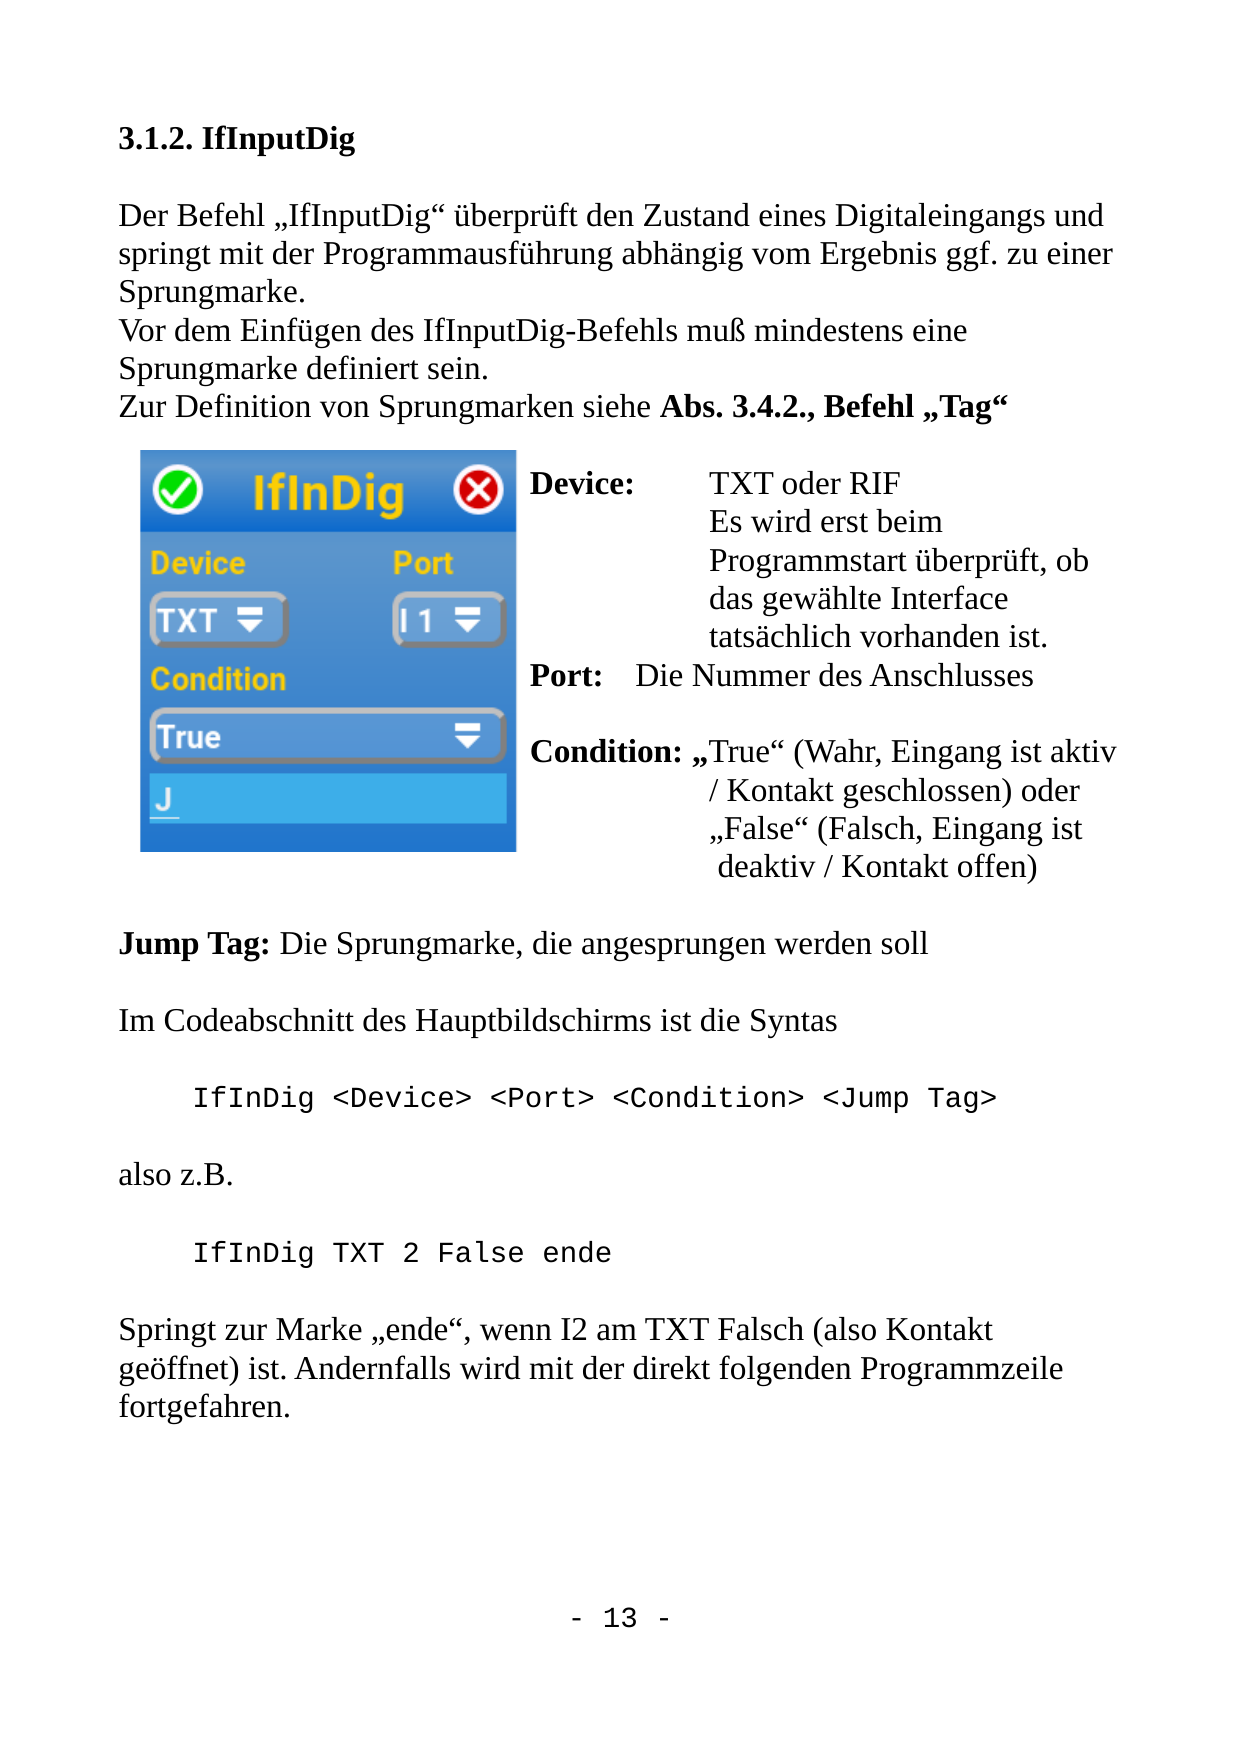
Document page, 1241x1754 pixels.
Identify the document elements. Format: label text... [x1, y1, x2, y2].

text [118, 463, 139, 501]
text [118, 655, 139, 693]
text Vor dem Einfügen des IfInputDig-Befehls muß mindestens eine Sprungmarke definiert sein. [118, 310, 1122, 386]
text Es wird erst beim Programmstart überprüft, ob das gewählte Interface tatsächlich vorhanden ist. [518, 501, 1122, 655]
text IfInDig TXT 2 False ende [118, 1231, 1122, 1271]
text Zur Definition von Sprungmarken siehe Abs. 3.4.2., Befehl „Tag“ [118, 386, 1122, 425]
text Device: TXT oder RIF [518, 463, 1122, 501]
text IfInDig <Device> <Port> <Condition> <Jump Tag> [118, 1076, 1122, 1116]
text Port: Die Nummer des Anschlusses [518, 655, 1122, 693]
text Springt zur Marke „ende“, wenn I2 am TXT Falsch (also Kontakt geöffnet) ist. Andernfalls wird mit der direkt folgenden Programmzeile fortgefahren. [118, 1309, 1122, 1424]
text Der Befehl „IfInputDig“ überprüft den Zustand eines Digitaleingangs und springt mit der Programmausführung abhängig vom Ergebnis ggf. zu einer Sprungmarke. [118, 195, 1122, 310]
text Condition: „True“ (Wahr, Eingang ist aktiv / Kontakt geschlossen) oder „False“ (Falsch, Eingang ist deaktiv / Kontakt offen) [118, 731, 1122, 885]
text Jump Tag: Die Sprungmarke, die angesprungen werden soll [118, 923, 1122, 961]
text also z.B. [118, 1155, 1122, 1193]
picture [139, 450, 518, 852]
text 3.1.2. IfInputDig [118, 118, 1122, 156]
text Im Codeabschnitt des Hauptbildschirms ist die Syntas [118, 1000, 1122, 1038]
text [118, 501, 139, 655]
